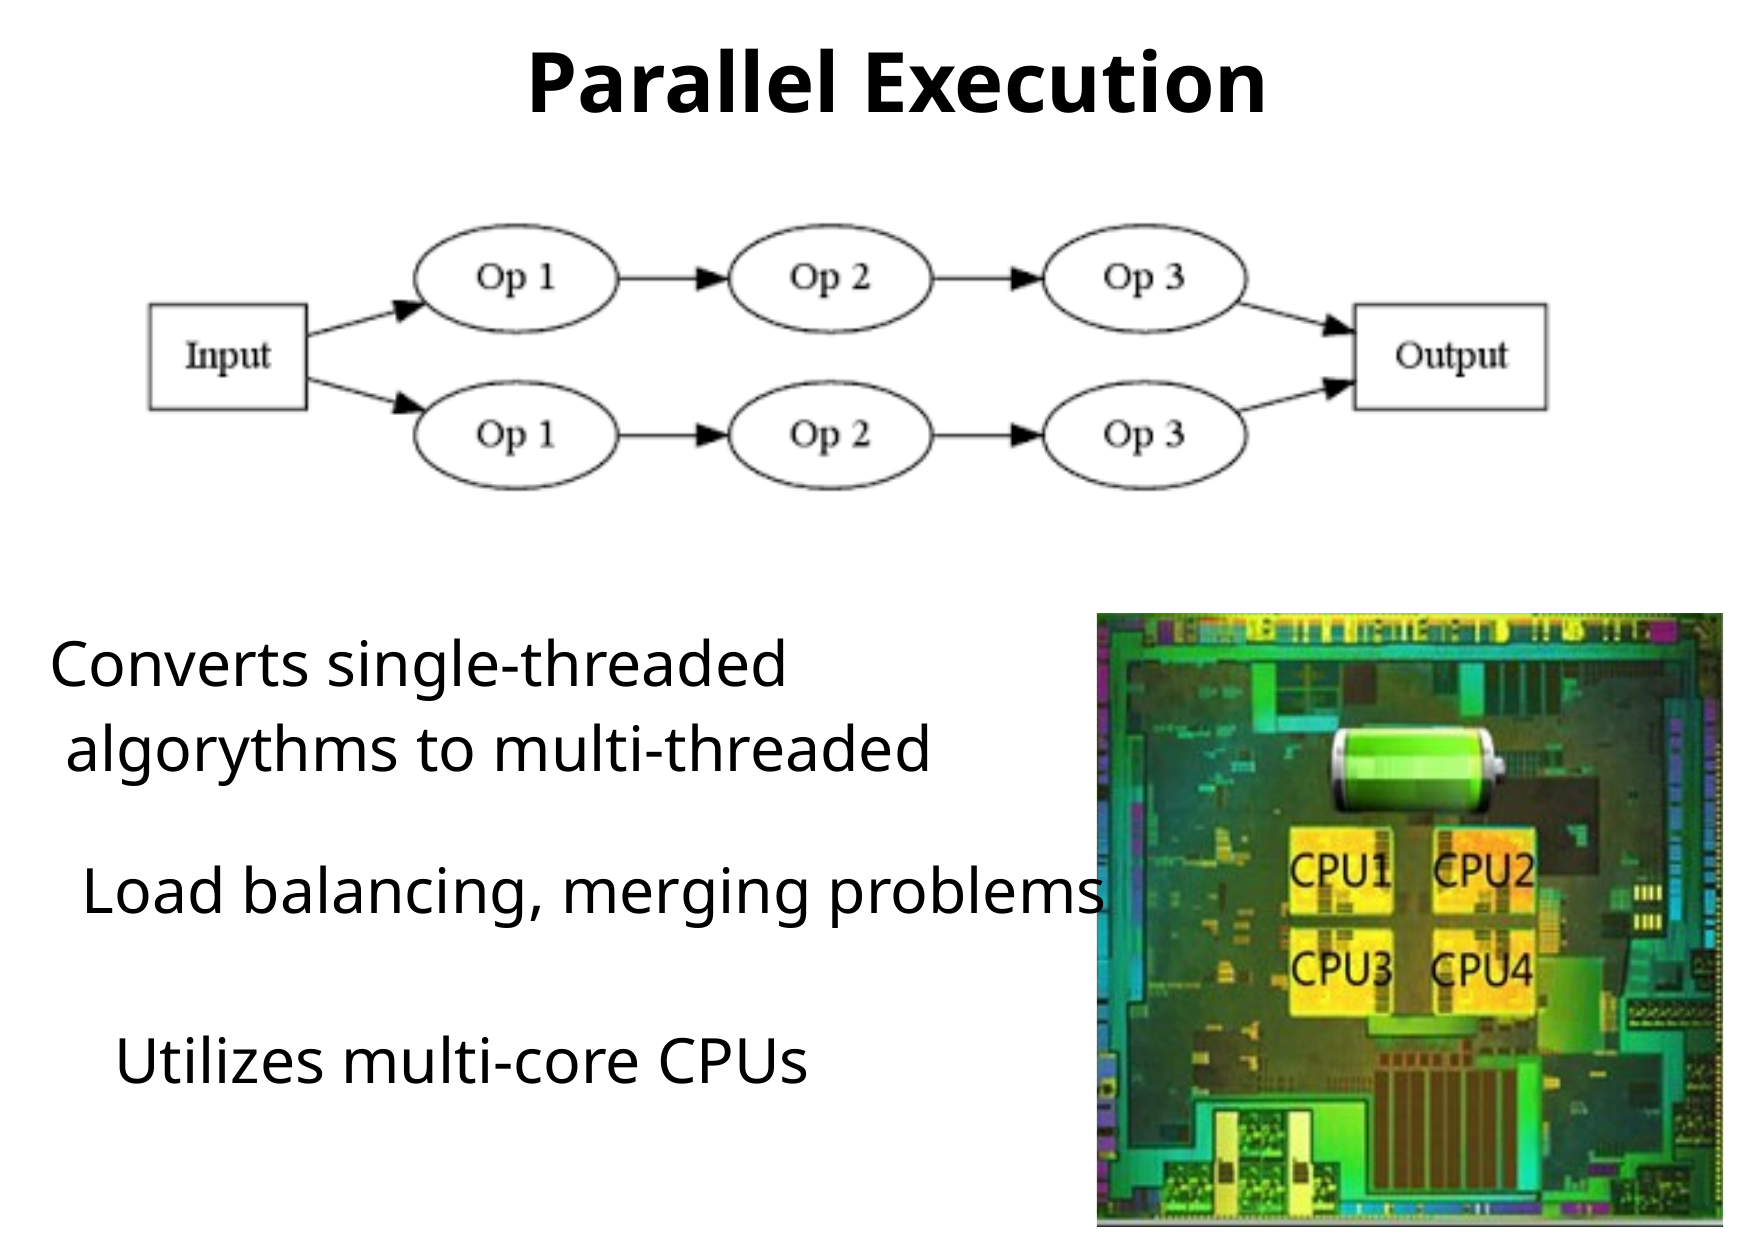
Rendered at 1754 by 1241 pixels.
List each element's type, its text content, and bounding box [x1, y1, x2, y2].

text Converts single-threaded [49, 619, 1096, 704]
text Parallel Execution [96, 23, 1699, 137]
picture [136, 216, 1562, 500]
text Utilizes multi-core CPUs [49, 1017, 1096, 1102]
text algorythms to multi-threaded [49, 704, 1096, 790]
text Load balancing, merging problems [49, 846, 1096, 932]
picture [1096, 613, 1724, 1227]
